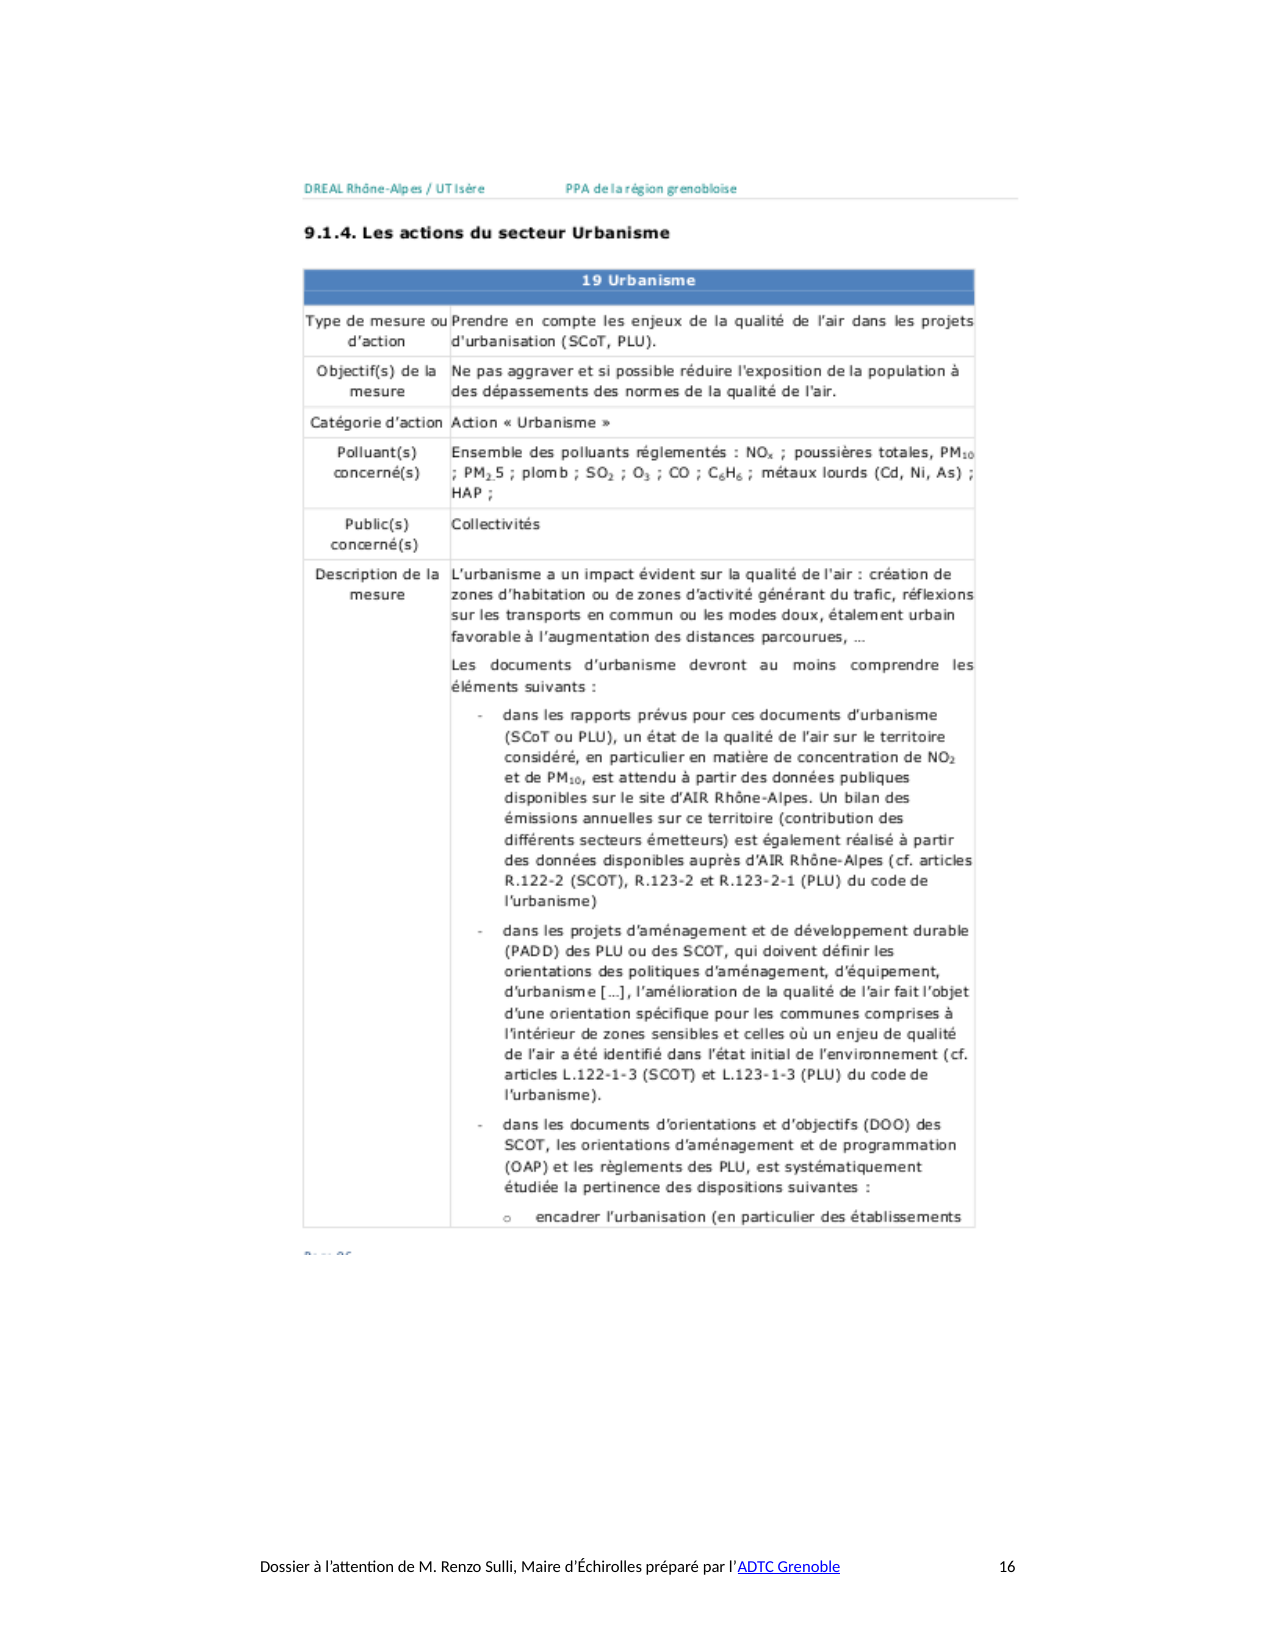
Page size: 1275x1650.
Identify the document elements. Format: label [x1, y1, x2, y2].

picture [284, 173, 1019, 1255]
